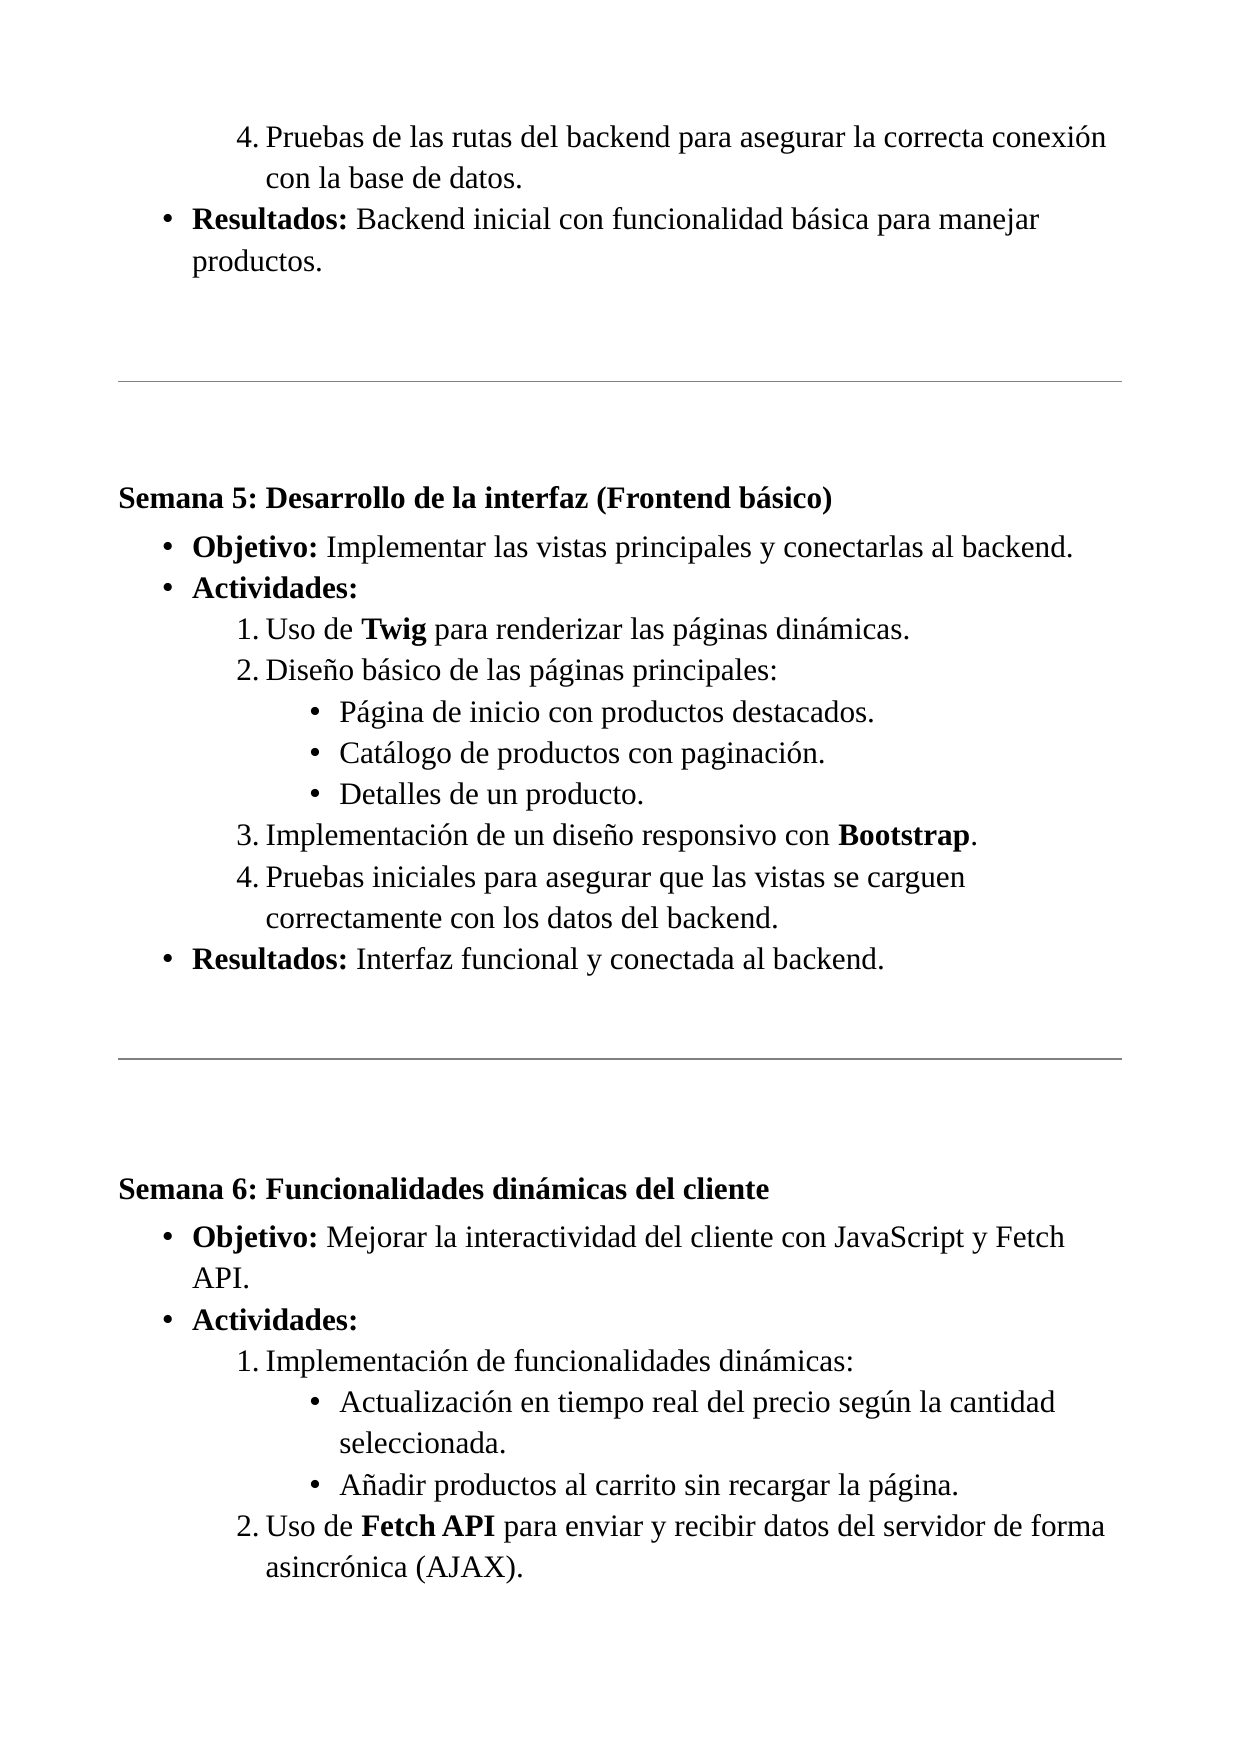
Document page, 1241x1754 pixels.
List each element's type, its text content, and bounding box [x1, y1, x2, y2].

list Pruebas de las rutas del backend para asegurar la correcta conexión con la base de datos. [236, 118, 1122, 195]
list Objetivo: Mejorar la interactividad del cliente con JavaScript y Fetch API. [162, 1218, 1122, 1296]
list Actividades: [162, 569, 1122, 605]
list Página de inicio con productos destacados. [309, 693, 1122, 729]
list Actualización en tiempo real del precio según la cantidad seleccionada. [309, 1383, 1122, 1461]
list Uso de Twig para renderizar las páginas dinámicas. [236, 610, 1122, 646]
list Detalles de un producto. [309, 775, 1122, 811]
subtitle Semana 5: Desarrollo de la interfaz (Frontend básico) [118, 479, 1122, 515]
list Diseño básico de las páginas principales: [236, 652, 1122, 688]
list Actividades: [162, 1301, 1122, 1337]
list Pruebas iniciales para asegurar que las vistas se carguen correctamente con los datos del backend. [236, 858, 1122, 935]
list Implementación de funcionalidades dinámicas: [236, 1342, 1122, 1378]
list Uso de Fetch API para enviar y recibir datos del servidor de forma asincrónica (AJAX). [236, 1507, 1122, 1584]
list Implementación de un diseño responsivo con Bootstrap. [236, 817, 1122, 853]
list Añadir productos al carrito sin recargar la página. [309, 1466, 1122, 1502]
list Objetivo: Implementar las vistas principales y conectarlas al backend. [162, 528, 1122, 564]
list Resultados: Interfaz funcional y conectada al backend. [162, 940, 1122, 976]
list Resultados: Backend inicial con funcionalidad básica para manejar productos. [162, 201, 1122, 278]
subtitle Semana 6: Funcionalidades dinámicas del cliente [118, 1170, 1122, 1206]
list Catálogo de productos con paginación. [309, 734, 1122, 770]
